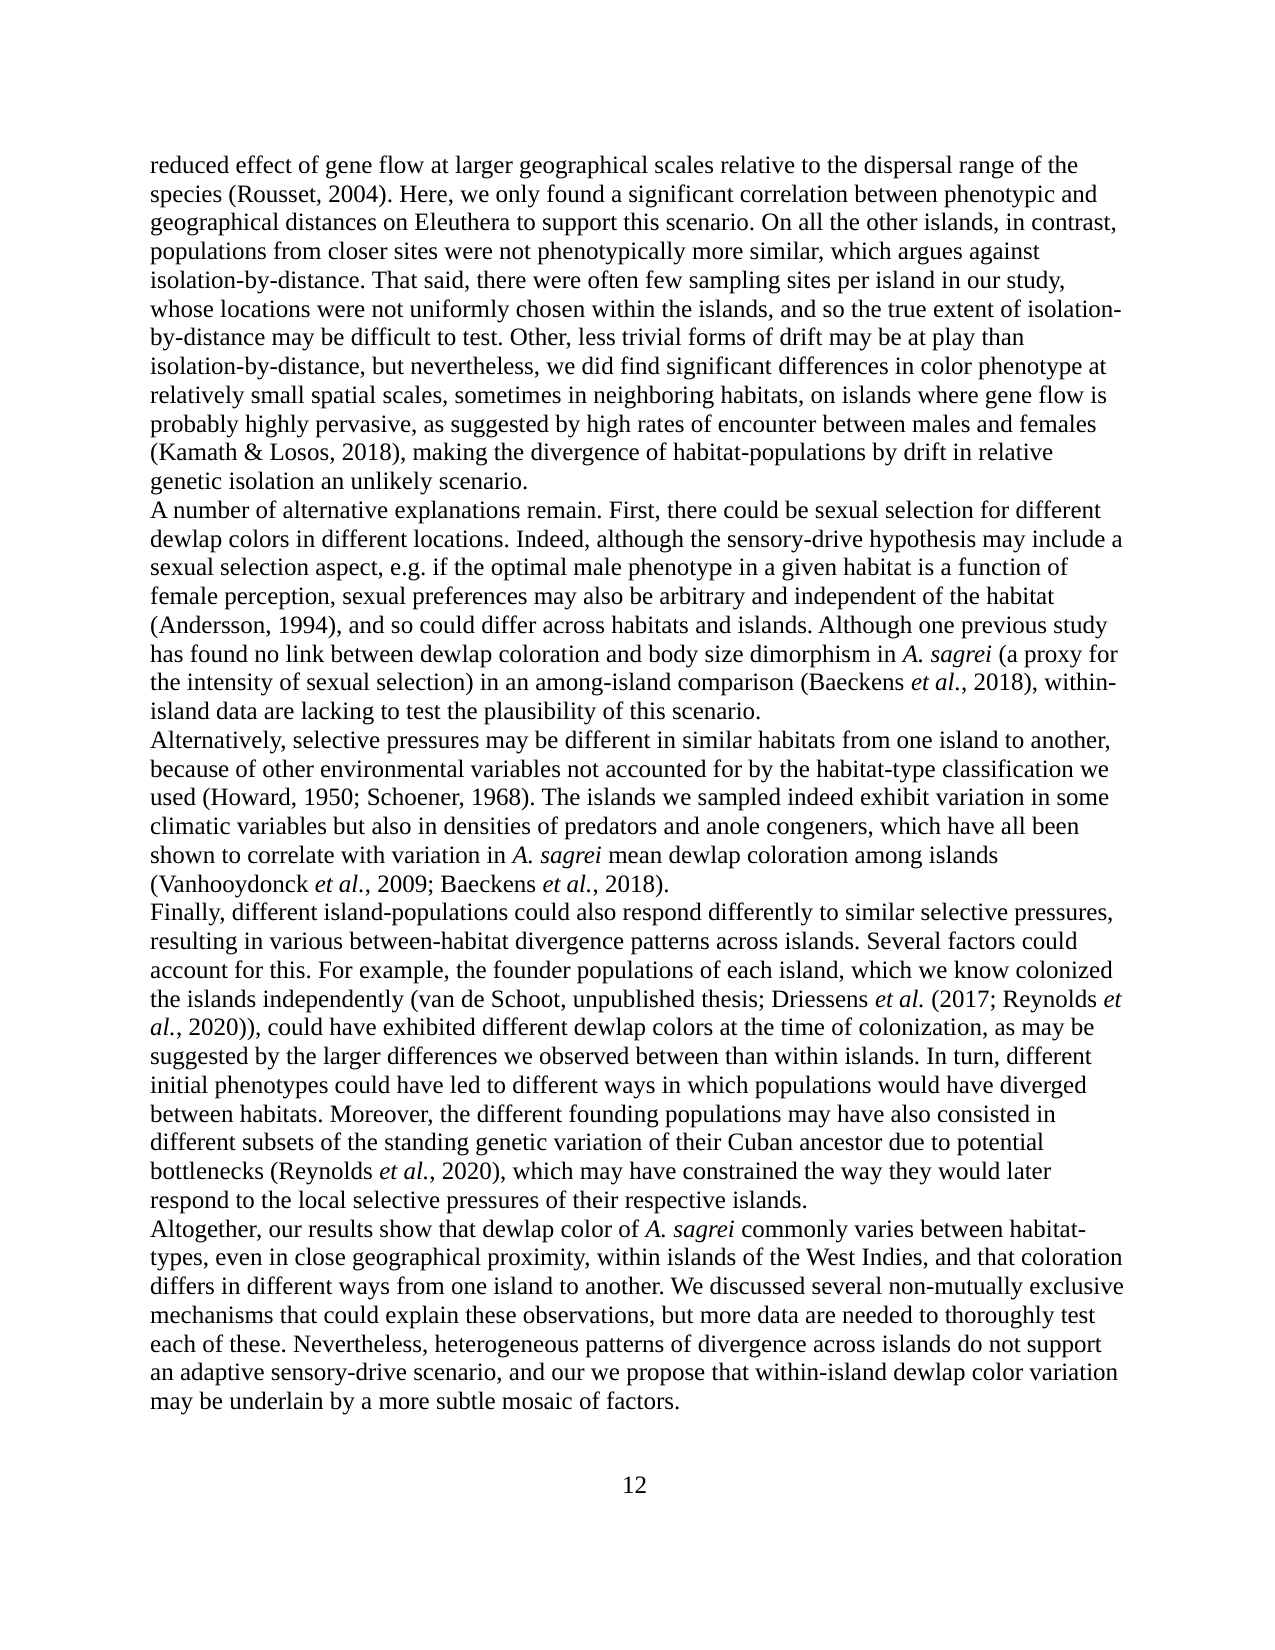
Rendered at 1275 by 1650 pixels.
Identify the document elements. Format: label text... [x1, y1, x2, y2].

text reduced effect of gene flow at larger geographical scales relative to the dispersal range of the species (Rousset, 2004). Here, we only found a significant correlation between phenotypic and geographical distances on Eleuthera to support this scenario. On all the other islands, in contrast, populations from closer sites were not phenotypically more similar, which argues against isolation-by-distance. That said, there were often few sampling sites per island in our study, whose locations were not uniformly chosen within the islands, and so the true extent of isolation-by-distance may be difficult to test. Other, less trivial forms of drift may be at play than isolation-by-distance, but nevertheless, we did find significant differences in color phenotype at relatively small spatial scales, sometimes in neighboring habitats, on islands where gene flow is probably highly pervasive, as suggested by high rates of encounter between males and females (Kamath & Losos, 2018), making the divergence of habitat-populations by drift in relative genetic isolation an unlikely scenario. A number of alternative explanations remain. First, there could be sexual selection for different dewlap colors in different locations. Indeed, although the sensory-drive hypothesis may include a sexual selection aspect, e.g. if the optimal male phenotype in a given habitat is a function of female perception, sexual preferences may also be arbitrary and independent of the habitat (Andersson, 1994), and so could differ across habitats and islands. Although one previous study has found no link between dewlap coloration and body size dimorphism in A. sagrei (a proxy for the intensity of sexual selection) in an among-island comparison (Baeckens et al., 2018), within-island data are lacking to test the plausibility of this scenario. Alternatively, selective pressures may be different in similar habitats from one island to another, because of other environmental variables not accounted for by the habitat-type classification we used (Howard, 1950; Schoener, 1968). The islands we sampled indeed exhibit variation in some climatic variables but also in densities of predators and anole congeners, which have all been shown to correlate with variation in A. sagrei mean dewlap coloration among islands (Vanhooydonck et al., 2009; Baeckens et al., 2018). Finally, different island-populations could also respond differently to similar selective pressures, resulting in various between-habitat divergence patterns across islands. Several factors could account for this. For example, the founder populations of each island, which we know colonized the islands independently (van de Schoot, unpublished thesis; Driessens et al. (2017; Reynolds et al., 2020)), could have exhibited different dewlap colors at the time of colonization, as may be suggested by the larger differences we observed between than within islands. In turn, different initial phenotypes could have led to different ways in which populations would have diverged between habitats. Moreover, the different founding populations may have also consisted in different subsets of the standing genetic variation of their Cuban ancestor due to potential bottlenecks (Reynolds et al., 2020), which may have constrained the way they would later respond to the local selective pressures of their respective islands. Altogether, our results show that dewlap color of A. sagrei commonly varies between habitat-types, even in close geographical proximity, within islands of the West Indies, and that coloration differs in different ways from one island to another. We discussed several non-mutually exclusive mechanisms that could explain these observations, but more data are needed to thoroughly test each of these. Nevertheless, heterogeneous patterns of divergence across islands do not support an adaptive sensory-drive scenario, and our we propose that within-island dewlap color variation may be underlain by a more subtle mosaic of factors. [150, 150, 1125, 1415]
